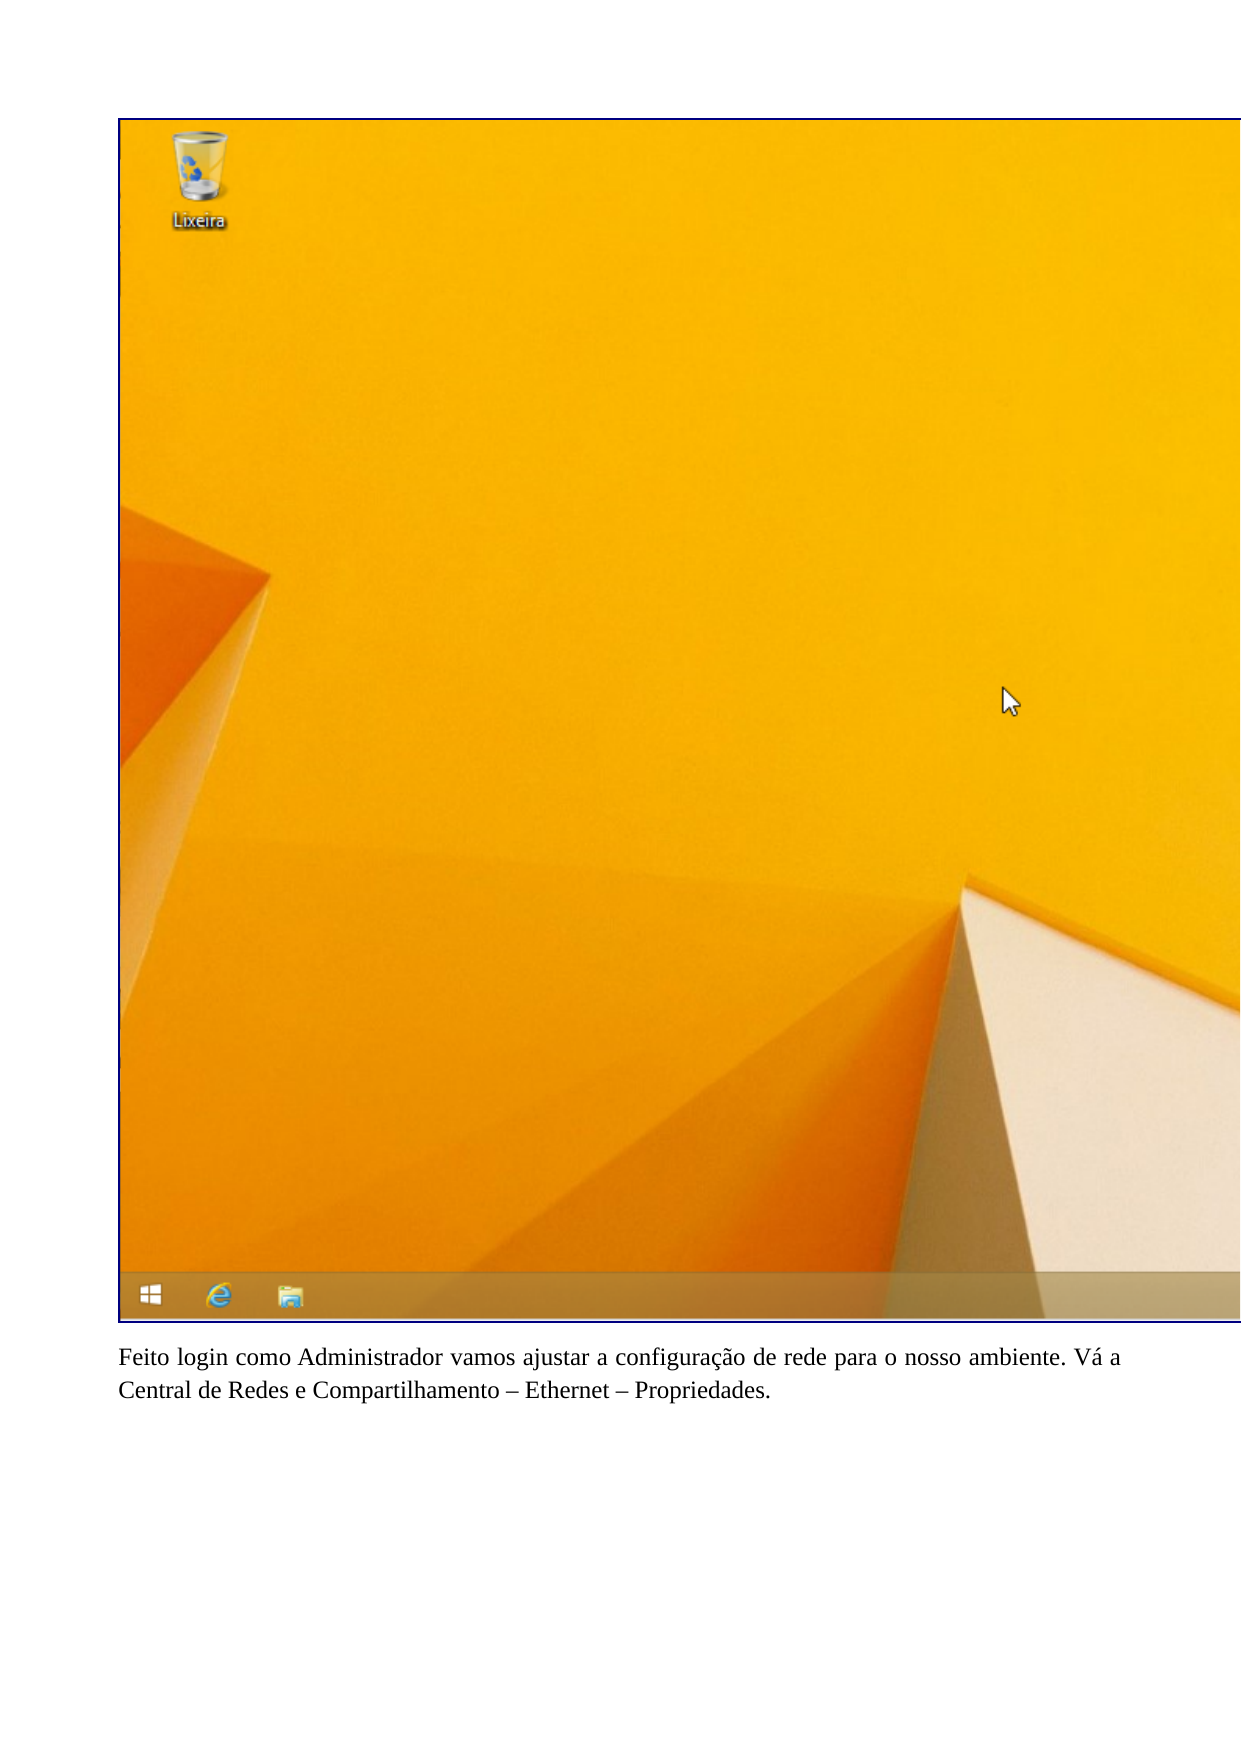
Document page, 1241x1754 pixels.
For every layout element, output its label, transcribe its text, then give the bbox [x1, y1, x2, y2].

text Feito login como Administrador vamos ajustar a configuração de rede para o nosso ambiente. Vá a Central de Redes e Compartilhamento – Ethernet – Propriedades. [118, 1342, 1122, 1403]
picture [120, 120, 1241, 1321]
